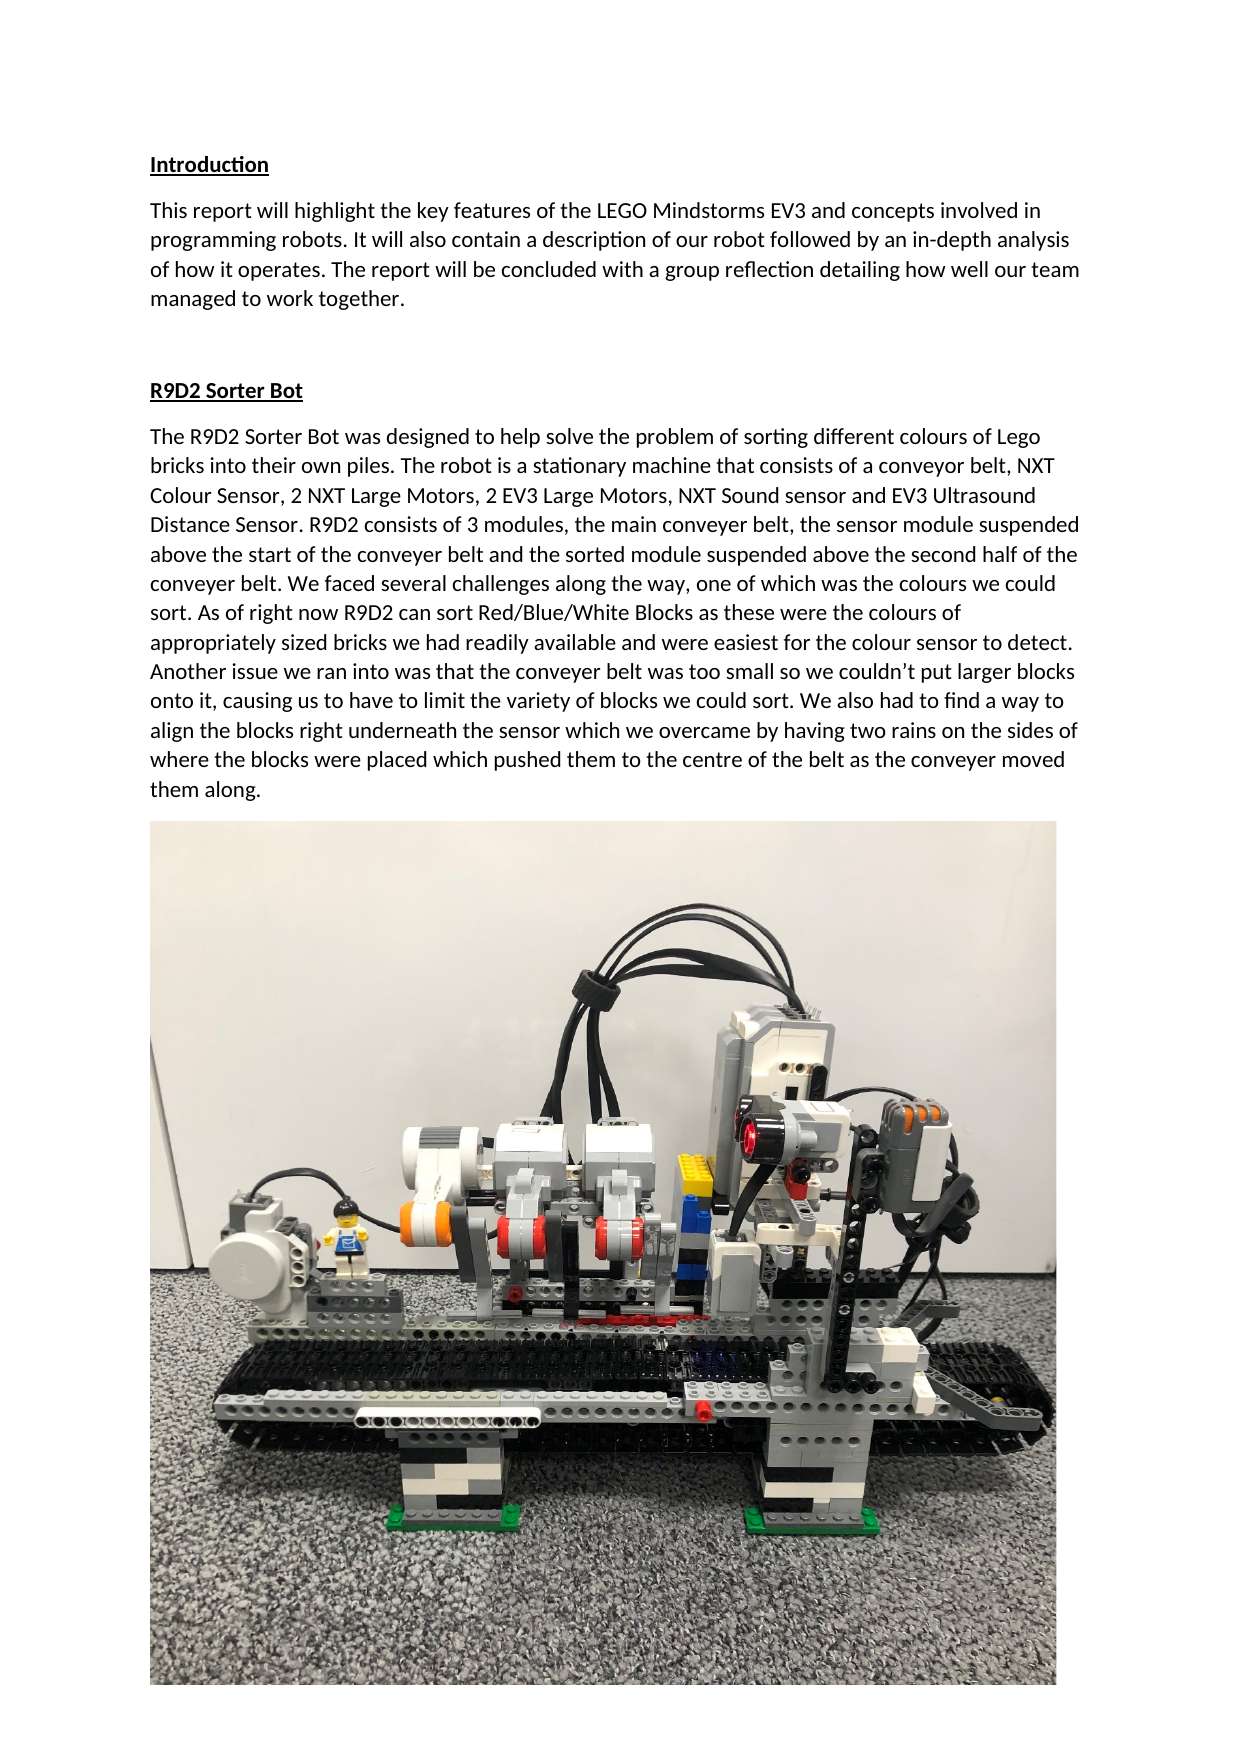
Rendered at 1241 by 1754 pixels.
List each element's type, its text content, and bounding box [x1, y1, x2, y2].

text The R9D2 Sorter Bot was designed to help solve the problem of sorting different colours of Lego bricks into their own piles. The robot is a stationary machine that consists of a conveyor belt, NXT Colour Sensor, 2 NXT Large Motors, 2 EV3 Large Motors, NXT Sound sensor and EV3 Ultrasound Distance Sensor. R9D2 consists of 3 modules, the main conveyer belt, the sensor module suspended above the start of the conveyer belt and the sorted module suspended above the second half of the conveyer belt. We faced several challenges along the way, one of which was the colours we could sort. As of right now R9D2 can sort Red/Blue/White Blocks as these were the colours of appropriately sized bricks we had readily available and were easiest for the colour sensor to detect. Another issue we ran into was that the conveyer belt was too small so we couldn’t put larger blocks onto it, causing us to have to limit the variety of blocks we could sort. We also had to find a way to align the blocks right underneath the sensor which we overcame by having two rains on the sides of where the blocks were placed which pushed them to the centre of the belt as the conveyer moved them along. [150, 422, 1090, 803]
text R9D2 Sorter Bot [150, 376, 1090, 404]
text Introduction [150, 150, 1090, 178]
text This report will highlight the key features of the LEGO Mindstorms EV3 and concepts involved in programming robots. It will also contain a description of our robot followed by an in-depth analysis of how it operates. The report will be concluded with a group reflection detailing how well our team managed to work together. [150, 196, 1090, 312]
